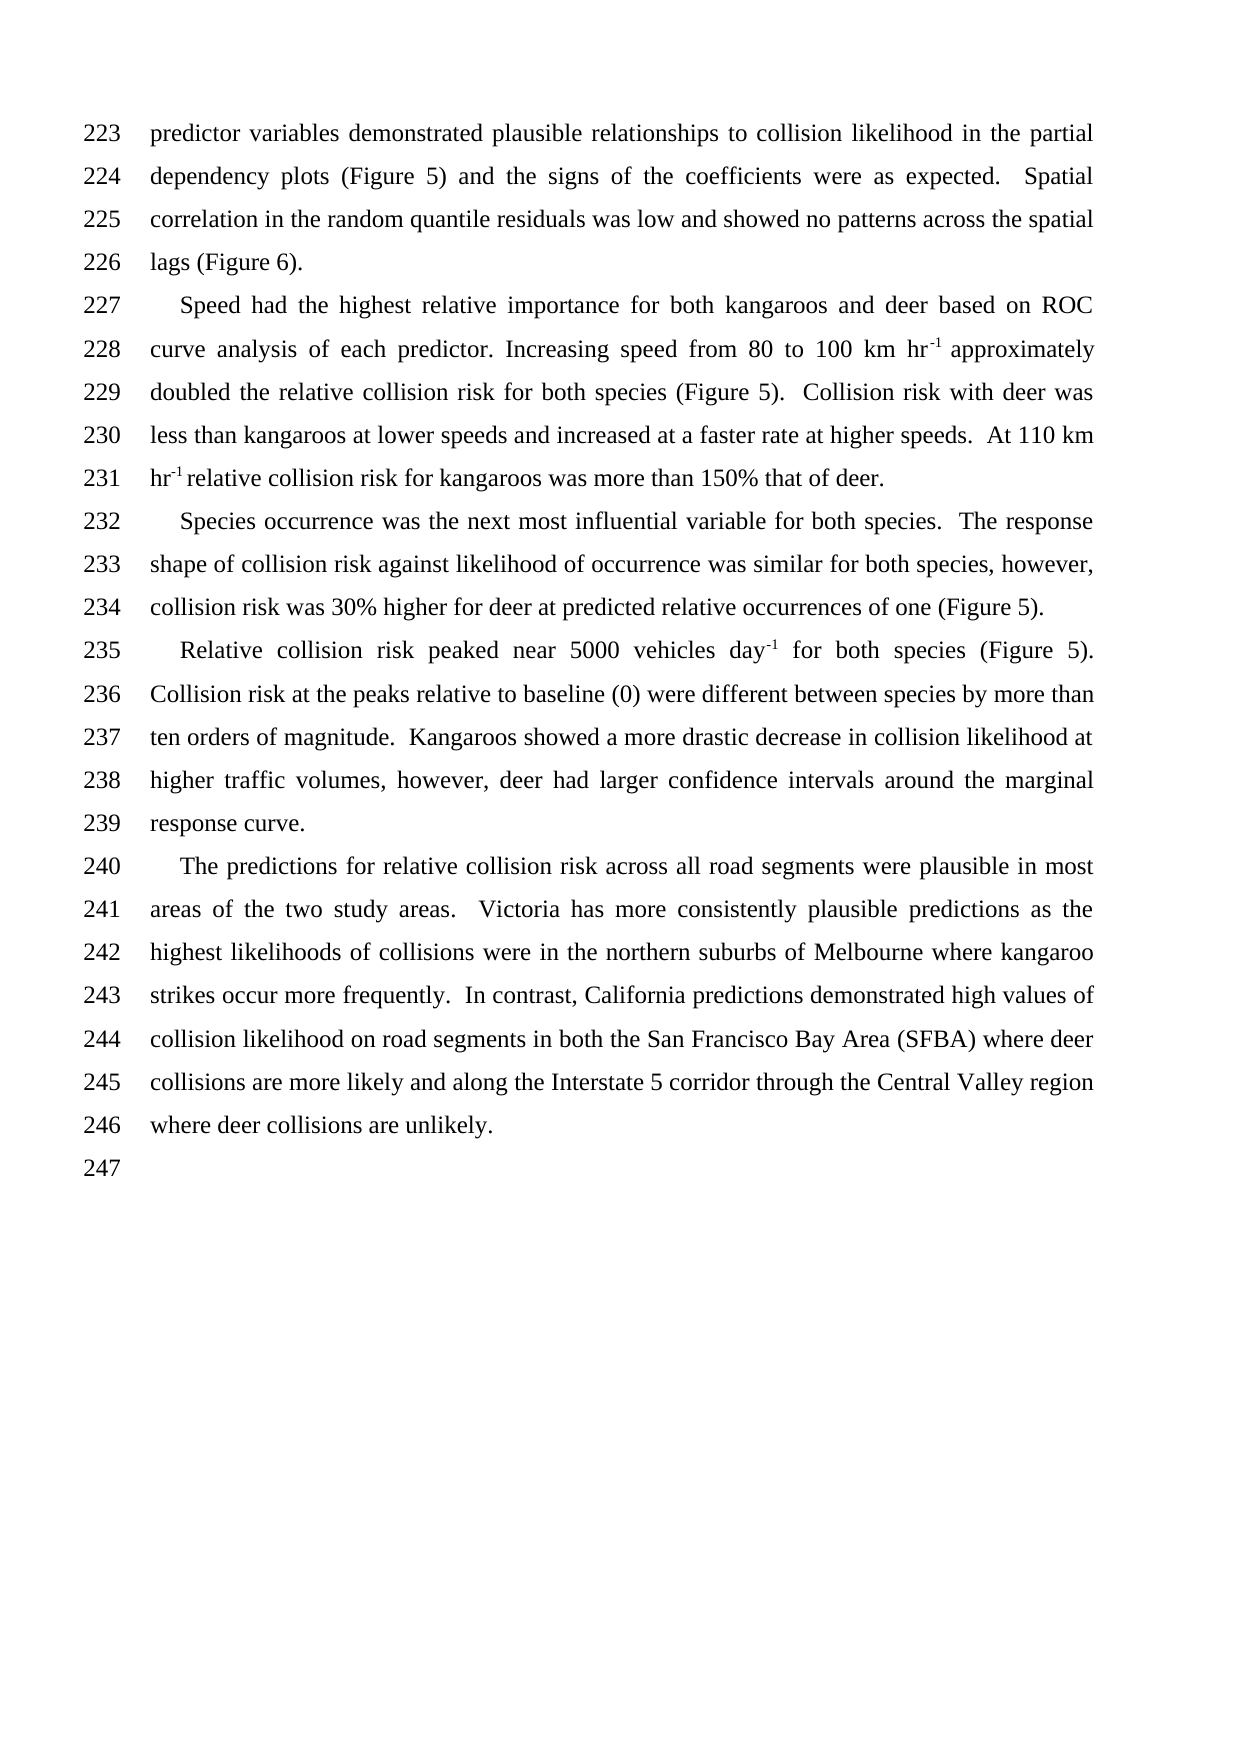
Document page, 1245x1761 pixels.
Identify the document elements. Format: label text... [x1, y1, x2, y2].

text Relative collision risk peaked near 5000 vehicles day-1 for both species (Figure 5). Collision risk at the peaks relative to baseline (0) were different between species by more than ten orders of magnitude. Kangaroos showed a more drastic decrease in collision likelihood at higher traffic volumes, however, deer had larger confidence intervals around the marginal response curve. [150, 636, 1095, 837]
text predictor variables demonstrated plausible relationships to collision likelihood in the partial dependency plots (Figure 5) and the signs of the coefficients were as expected. Spatial correlation in the random quantile residuals was low and showed no patterns across the spatial lags (Figure 6). [150, 118, 1095, 276]
text Species occurrence was the next most influential variable for both species. The response shape of collision risk against likelihood of occurrence was similar for both species, however, collision risk was 30% higher for deer at predicted relative occurrences of one (Figure 5). [150, 506, 1095, 621]
text Speed had the highest relative importance for both kangaroos and deer based on ROC curve analysis of each predictor. Increasing speed from 80 to 100 km hr-1 approximately doubled the relative collision risk for both species (Figure 5). Collision risk with deer was less than kangaroos at lower speeds and increased at a faster rate at higher speeds. At 110 km hr-1 relative collision risk for kangaroos was more than 150% that of deer. [150, 291, 1095, 492]
text The predictions for relative collision risk across all road segments were plausible in most areas of the two study areas. Victoria has more consistently plausible predictions as the highest likelihoods of collisions were in the northern suburbs of Melbourne where kangaroo strikes occur more frequently. In contrast, California predictions demonstrated high values of collision likelihood on road segments in both the San Francisco Bay Area (SFBA) where deer collisions are more likely and along the Interstate 5 corridor through the Central Valley region where deer collisions are unlikely. [150, 851, 1095, 1139]
